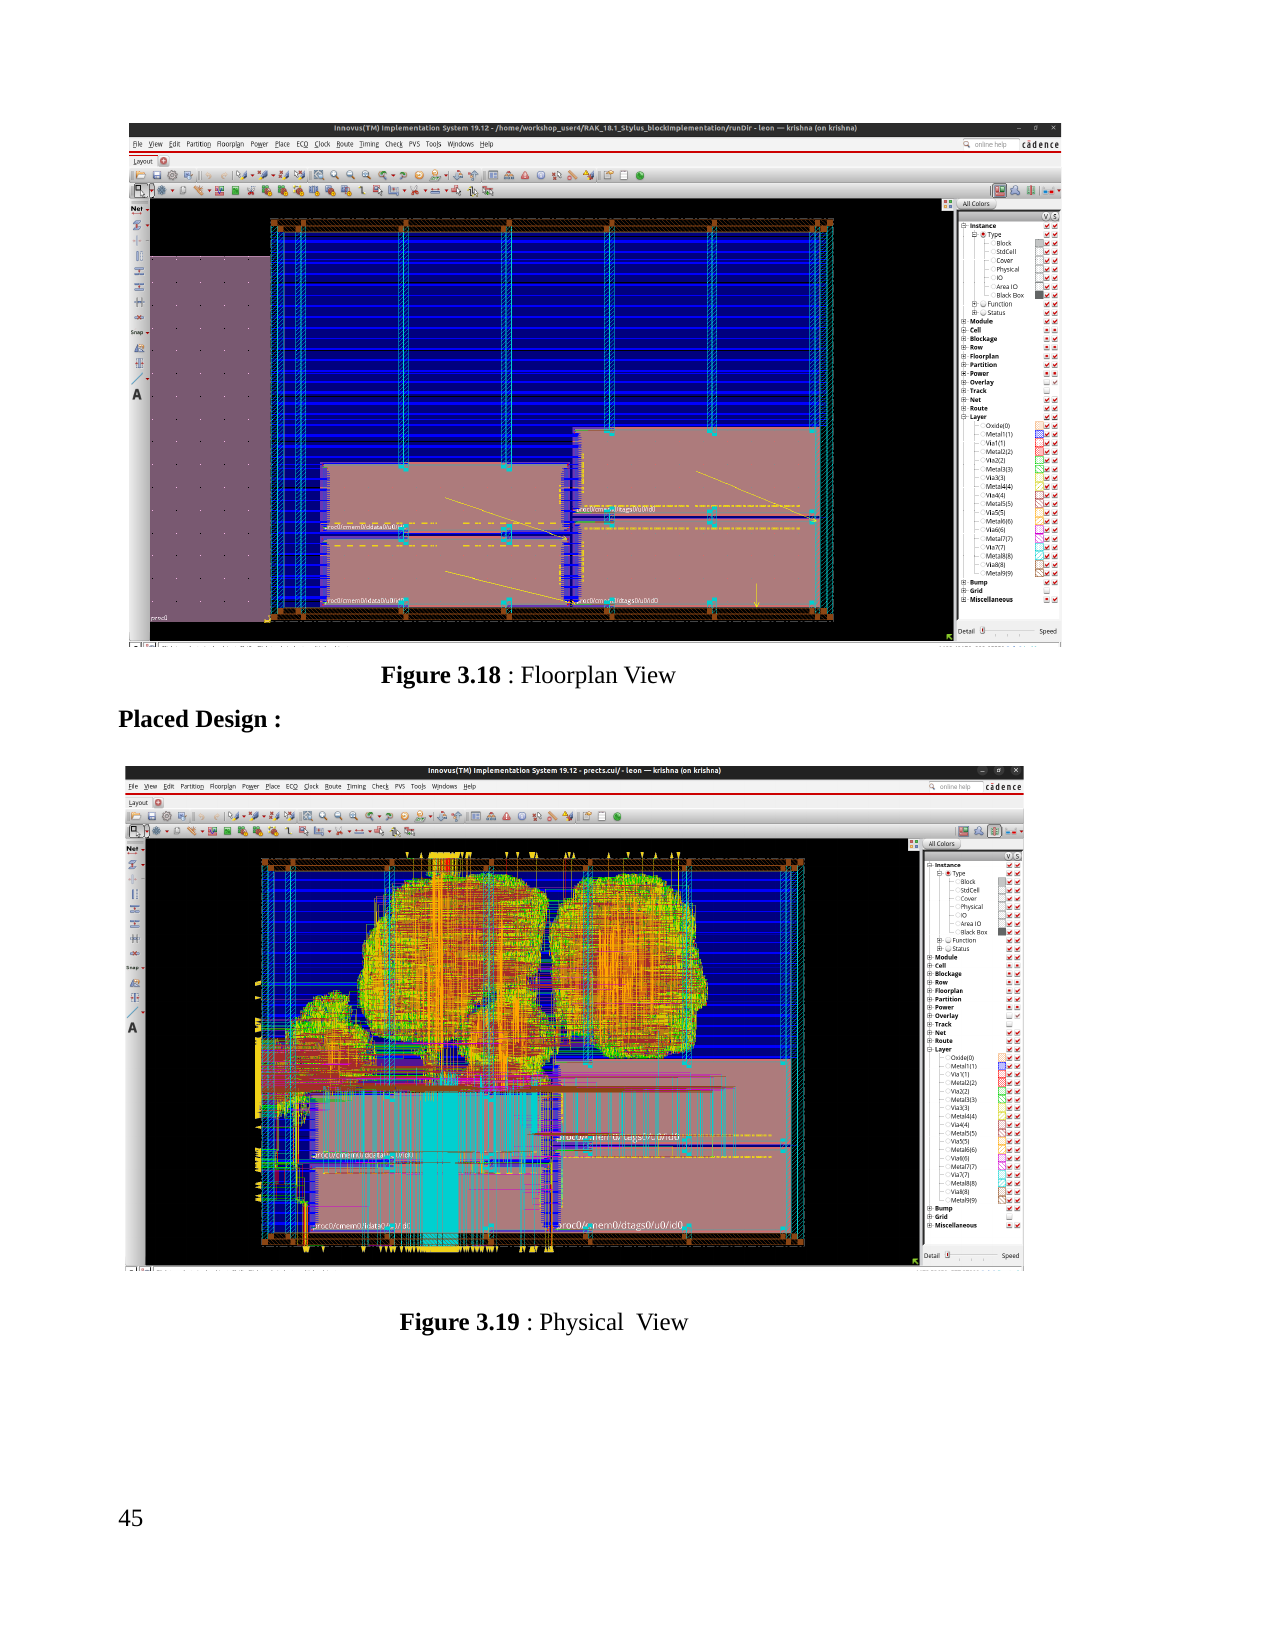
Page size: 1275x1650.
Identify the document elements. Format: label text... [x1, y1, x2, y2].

text Placed Design : [118, 704, 1157, 732]
text Figure 3.19 : Physical View [118, 1307, 1157, 1336]
text Figure 3.18 : Floorplan View [118, 118, 1157, 689]
picture [129, 123, 1062, 647]
picture [125, 766, 1024, 1271]
